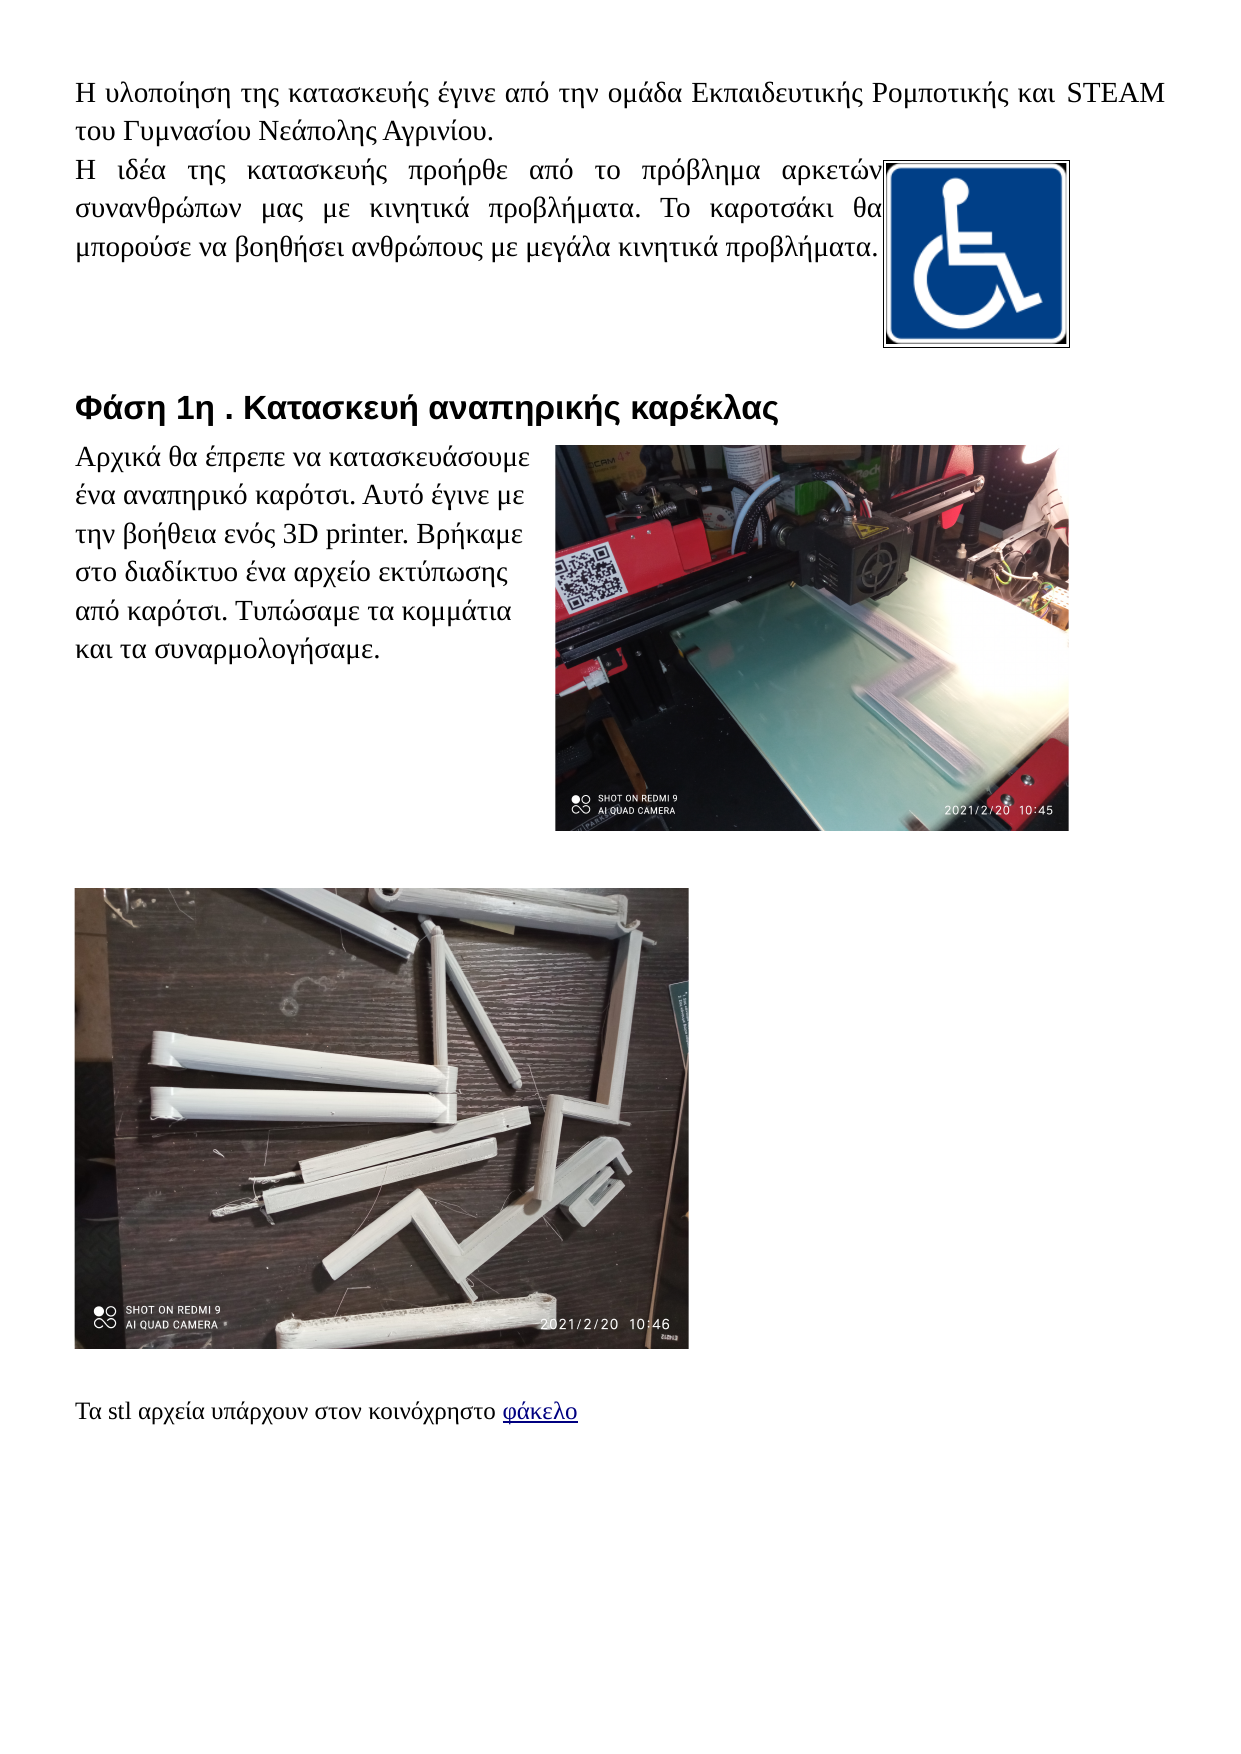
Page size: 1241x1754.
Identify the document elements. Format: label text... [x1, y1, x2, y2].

picture [886, 163, 1067, 344]
picture [74, 888, 689, 1349]
text Η υλοποίηση της κατασκευής έγινε από την ομάδα Εκπαιδευτικής Ρομποτικής και STEAM του Γυμνασίου Νεάπολης Αγρινίου. [75, 75, 1165, 147]
text Αρχικά θα έπρεπε να κατασκευάσουμε ένα αναπηρικό καρότσι. Αυτό έγινε με την βοήθεια ενός 3D printer. Βρήκαμε στο διαδίκτυο ένα αρχείο εκτύπωσης από καρότσι. Τυπώσαμε τα κομμάτια και τα συναρμολογήσαμε. [75, 439, 1165, 665]
text Η ιδέα της κατασκευής προήρθε από το πρόβλημα αρκετών συνανθρώπων μας με κινητικά προβλήματα. Το καροτσάκι θα μπορούσε να βοηθήσει ανθρώπους με μεγάλα κινητικά προβλήματα. [75, 152, 1165, 263]
text [884, 161, 1069, 347]
text Τα stl αρχεία υπάρχουν στον κοινόχρηστο φάκελο [75, 1396, 1165, 1425]
picture [555, 445, 1069, 831]
subtitle Φάση 1η . Κατασκευή αναπηρικής καρέκλας [75, 388, 1165, 426]
